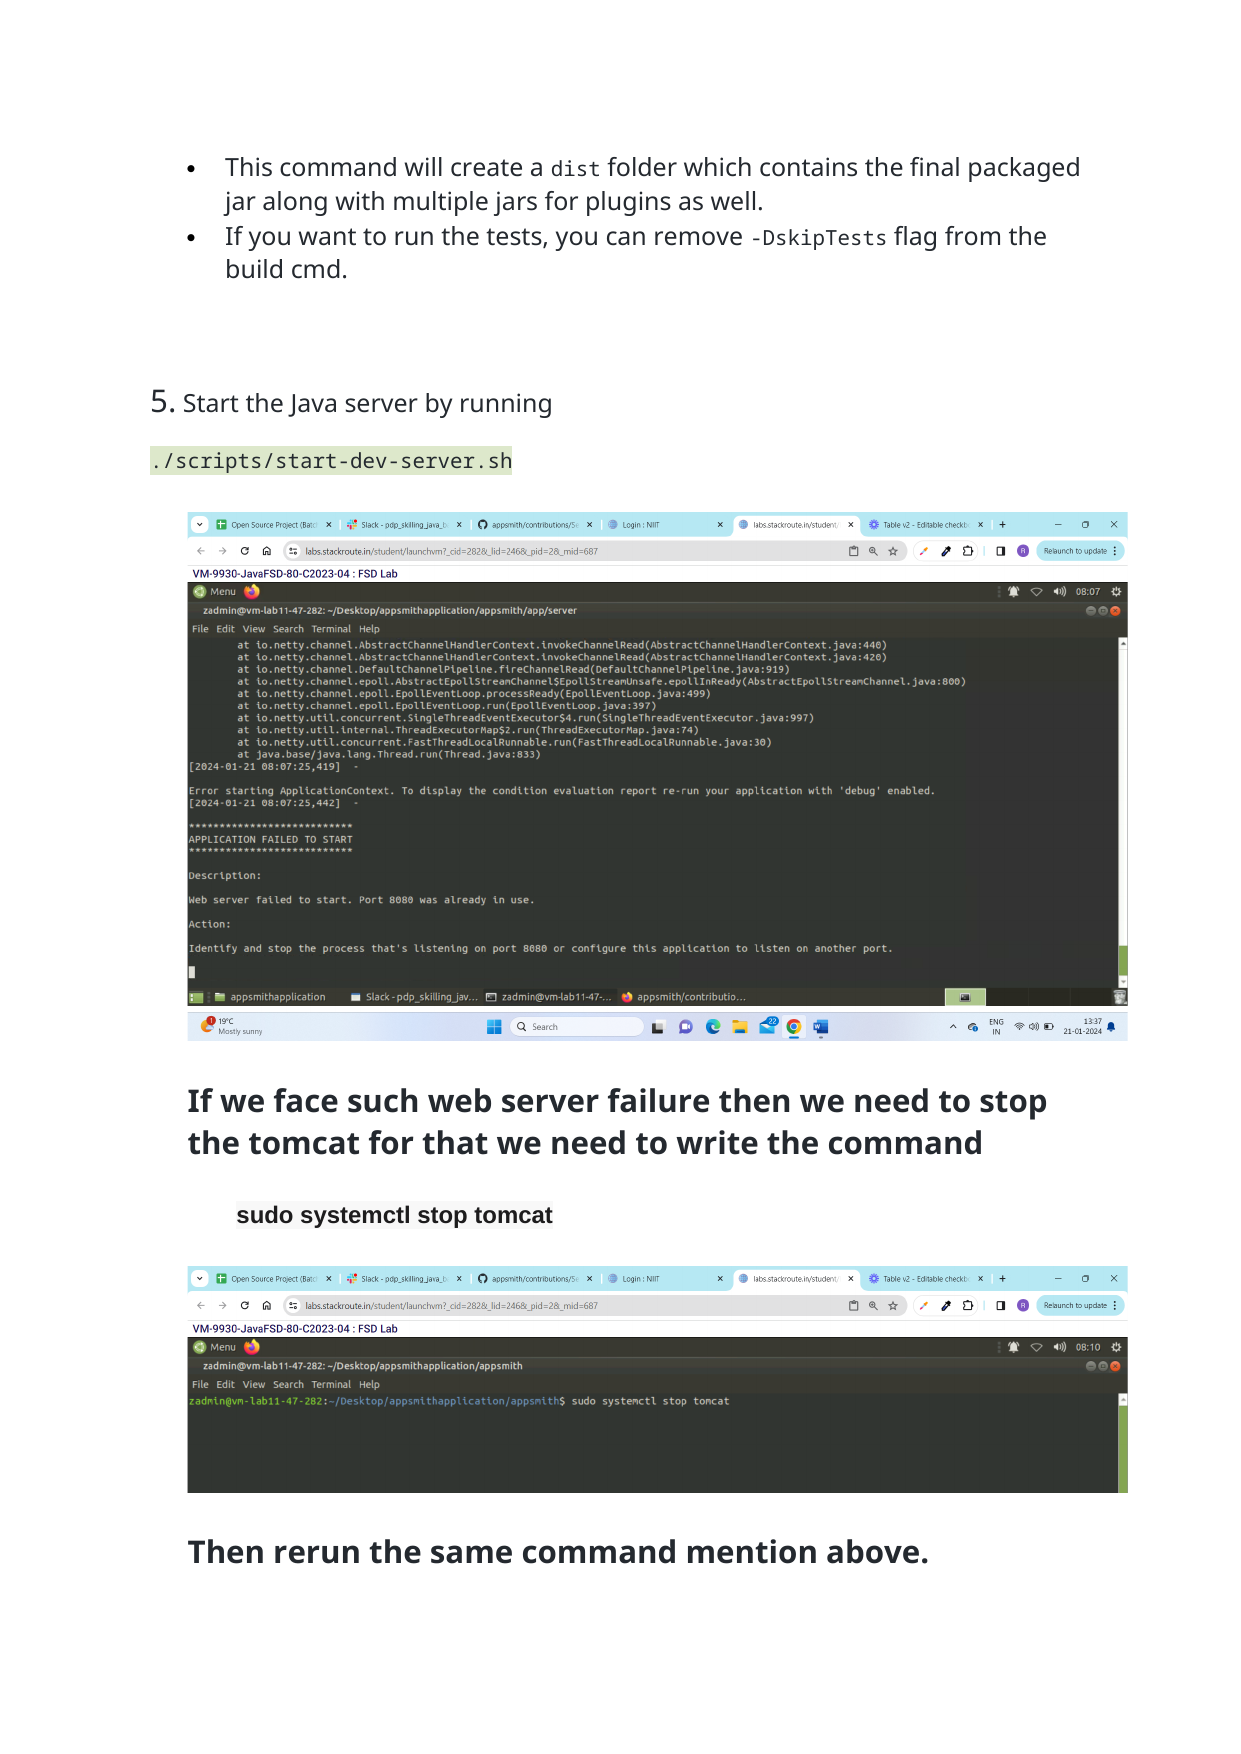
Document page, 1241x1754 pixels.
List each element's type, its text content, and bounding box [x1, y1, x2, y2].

text 5. Start the Java server by running [150, 379, 1090, 421]
subtitle sudo systemctl stop tomcat [187, 1201, 1090, 1229]
list This command will create a dist folder which contains the final packaged jar along with multiple jars for plugins as well. [187, 150, 1090, 218]
text ./scripts/start-dev-server.sh [150, 446, 1090, 475]
subtitle Then rerun the same command mention above. [187, 1530, 1090, 1572]
picture [187, 512, 1128, 1041]
subtitle If we face such web server failure then we need to stop the tomcat for that we need to write the command [187, 1078, 1090, 1164]
list If you want to run the tests, you can remove -DskipTests flag from the build cmd. [187, 218, 1090, 286]
